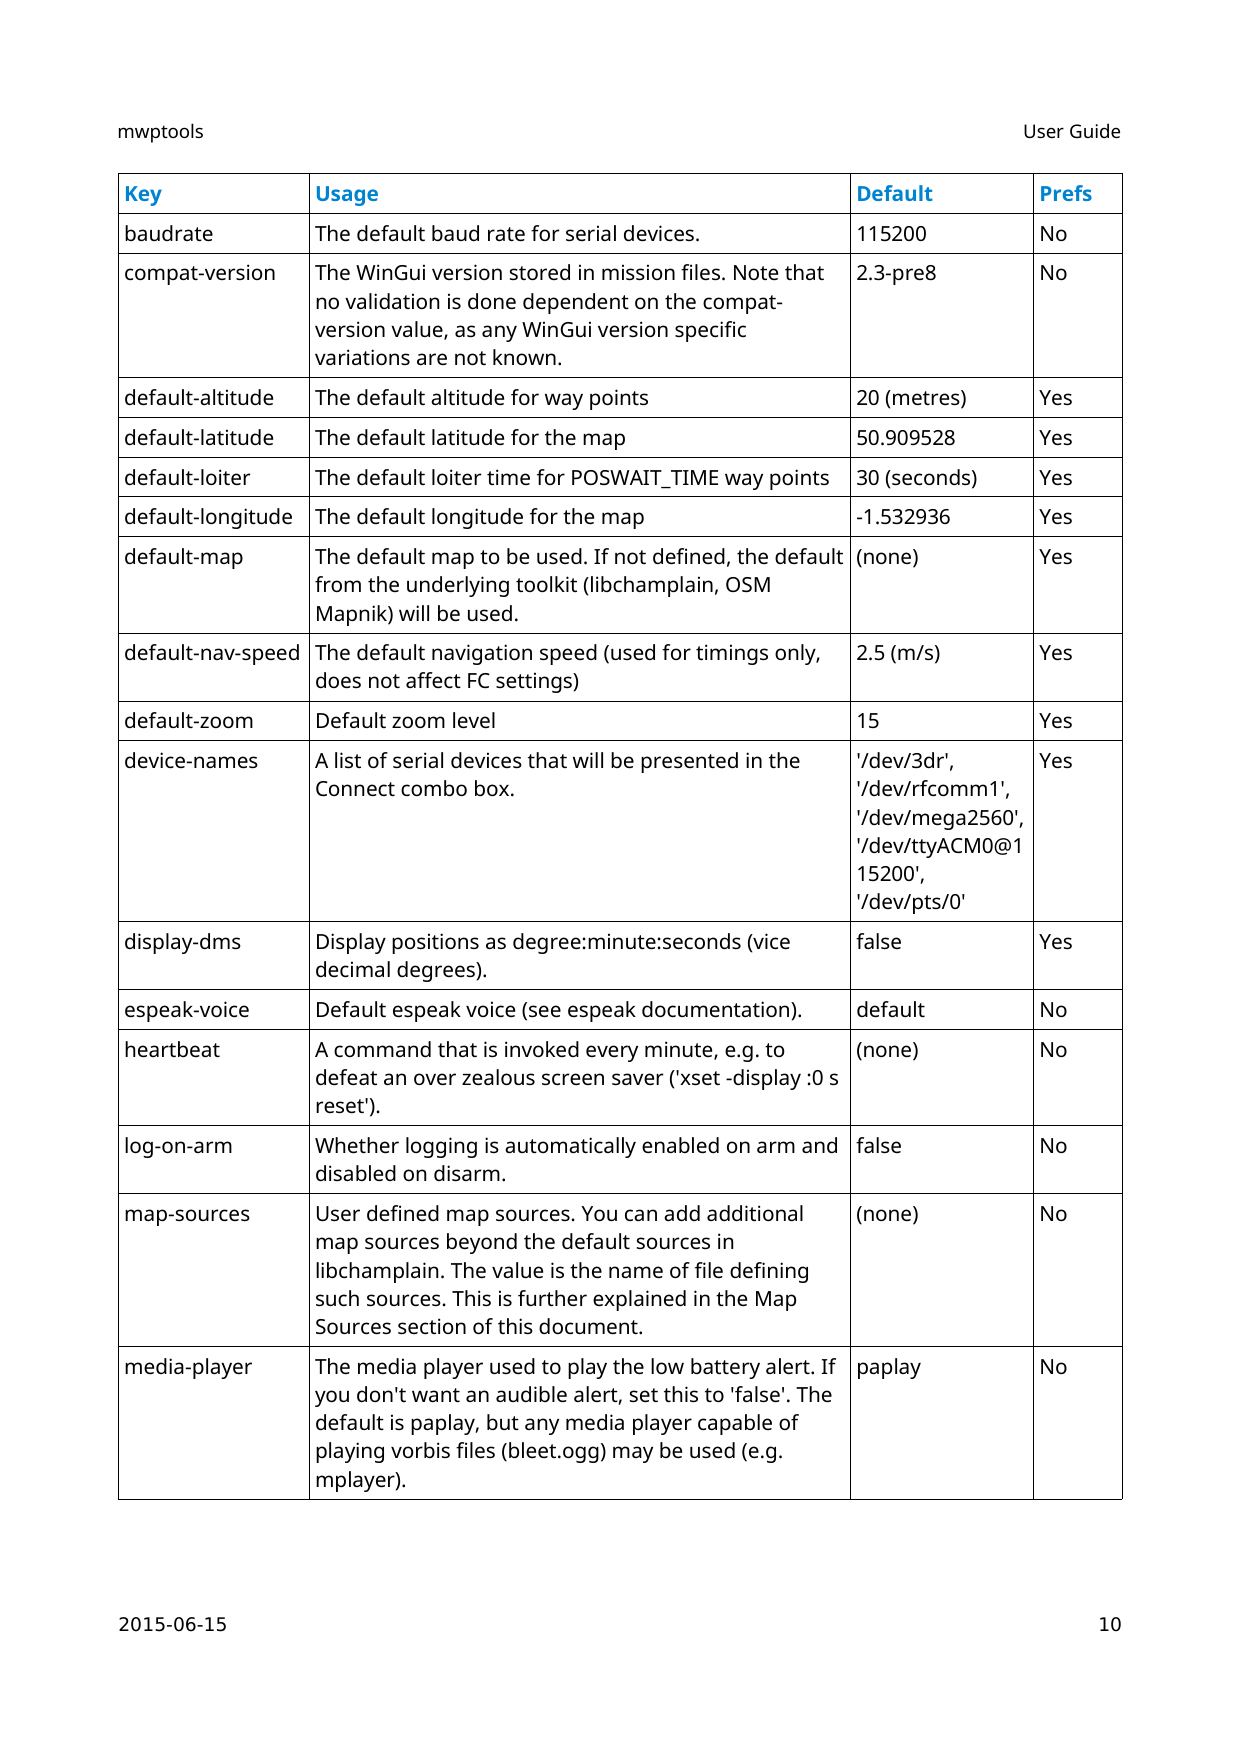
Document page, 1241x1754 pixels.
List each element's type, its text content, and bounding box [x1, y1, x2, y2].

table_cell The default baud rate for serial devices. [310, 214, 850, 253]
table_cell default-loiter [119, 458, 309, 496]
table_cell default-longitude [119, 497, 309, 536]
table_cell No [1034, 254, 1122, 377]
table_cell false [851, 922, 1033, 989]
table_cell Yes [1034, 702, 1122, 740]
table_cell Default espeak voice (see espeak documentation). [310, 990, 850, 1029]
table_cell default-map [119, 537, 309, 633]
table_cell Yes [1034, 922, 1122, 989]
table_cell -1.532936 [851, 497, 1033, 536]
table_cell No [1034, 1347, 1122, 1499]
table_cell device-names [119, 741, 309, 921]
table_cell No [1034, 214, 1122, 253]
table_cell Yes [1034, 741, 1122, 921]
table_header Prefs [1034, 174, 1122, 213]
table_cell baudrate [119, 214, 309, 253]
table_cell The default altitude for way points [310, 378, 850, 417]
table_cell espeak-voice [119, 990, 309, 1029]
table_cell No [1034, 990, 1122, 1029]
table_cell Whether logging is automatically enabled on arm and disabled on disarm. [310, 1126, 850, 1193]
table_cell (none) [851, 1194, 1033, 1346]
table_cell default-zoom [119, 702, 309, 740]
table_cell 30 (seconds) [851, 458, 1033, 496]
table_cell 2.3-pre8 [851, 254, 1033, 377]
table_cell 115200 [851, 214, 1033, 253]
table_cell Yes [1034, 458, 1122, 496]
table_cell Default zoom level [310, 702, 850, 740]
table_cell '/dev/3dr', '/dev/rfcomm1', '/dev/mega2560', '/dev/ttyACM0@115200', '/dev/pts/0' [851, 741, 1033, 921]
table_cell 20 (metres) [851, 378, 1033, 417]
table_cell default-nav-speed [119, 634, 309, 701]
table_cell (none) [851, 537, 1033, 633]
table_cell default-latitude [119, 418, 309, 457]
table_cell default [851, 990, 1033, 1029]
table_cell The WinGui version stored in mission files. Note that no validation is done dependent on the compat-version value, as any WinGui version specific variations are not known. [310, 254, 850, 377]
table_header Key [119, 174, 309, 213]
table_cell log-on-arm [119, 1126, 309, 1193]
table_cell media-player [119, 1347, 309, 1499]
table_cell The default map to be used. If not defined, the default from the underlying toolkit (libchamplain, OSM Mapnik) will be used. [310, 537, 850, 633]
table_cell (none) [851, 1030, 1033, 1125]
table_header Usage [310, 174, 850, 213]
table_cell Yes [1034, 418, 1122, 457]
table_cell The default navigation speed (used for timings only, does not affect FC settings) [310, 634, 850, 701]
table_cell The default latitude for the map [310, 418, 850, 457]
table_cell No [1034, 1194, 1122, 1346]
table_cell A command that is invoked every minute, e.g. to defeat an over zealous screen saver ('xset -display :0 s reset'). [310, 1030, 850, 1125]
table_cell No [1034, 1030, 1122, 1125]
table_cell compat-version [119, 254, 309, 377]
table_cell display-dms [119, 922, 309, 989]
table_cell The default loiter time for POSWAIT_TIME way points [310, 458, 850, 496]
table_cell map-sources [119, 1194, 309, 1346]
table_cell 15 [851, 702, 1033, 740]
table_cell User defined map sources. You can add additional map sources beyond the default sources in libchamplain. The value is the name of file defining such sources. This is further explained in the Map Sources section of this document. [310, 1194, 850, 1346]
table_cell false [851, 1126, 1033, 1193]
table_cell Display positions as degree:minute:seconds (vice decimal degrees). [310, 922, 850, 989]
table_cell The default longitude for the map [310, 497, 850, 536]
table_cell No [1034, 1126, 1122, 1193]
table_cell 2.5 (m/s) [851, 634, 1033, 701]
table_cell paplay [851, 1347, 1033, 1499]
table_cell default-altitude [119, 378, 309, 417]
table_header Default [851, 174, 1033, 213]
table_cell Yes [1034, 634, 1122, 701]
table_cell Yes [1034, 497, 1122, 536]
table_cell Yes [1034, 378, 1122, 417]
table_cell 50.909528 [851, 418, 1033, 457]
table_cell Yes [1034, 537, 1122, 633]
table_cell A list of serial devices that will be presented in the Connect combo box. [310, 741, 850, 921]
table_cell The media player used to play the low battery alert. If you don't want an audible alert, set this to 'false'. The default is paplay, but any media player capable of playing vorbis files (bleet.ogg) may be used (e.g. mplayer). [310, 1347, 850, 1499]
table_cell heartbeat [119, 1030, 309, 1125]
